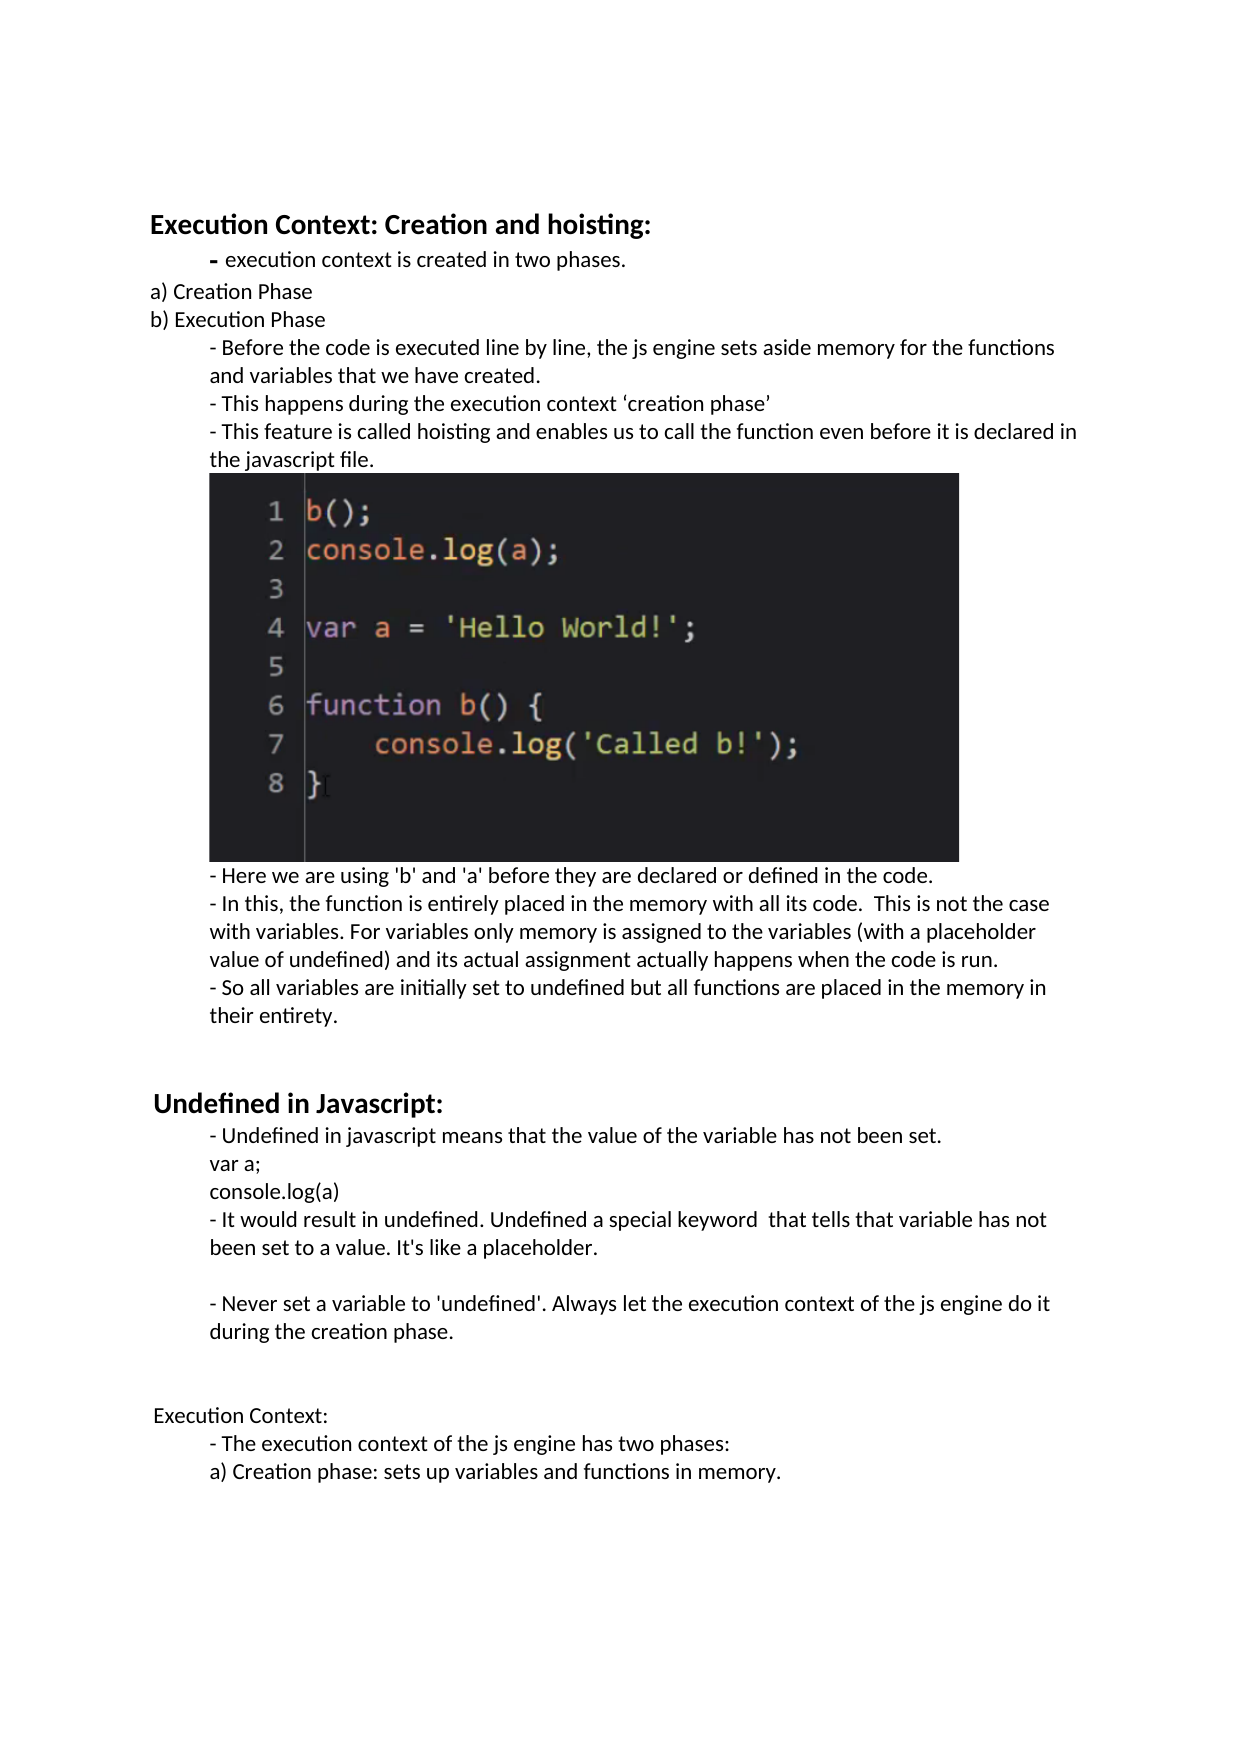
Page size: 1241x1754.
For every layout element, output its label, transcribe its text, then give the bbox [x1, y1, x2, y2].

text var a; [209, 1149, 1090, 1177]
list - Here we are using 'b' and 'a' before they are declared or defined in the code. [172, 861, 1090, 889]
list b) Execution Phase [150, 305, 1090, 333]
list - So all variables are initially set to undefined but all functions are placed in the memory in their entirety. [172, 973, 1090, 1029]
list - Before the code is executed line by line, the js engine sets aside memory for the functions and variables that we have created. [172, 333, 1090, 389]
text Undefined in Javascript: [153, 1085, 1090, 1121]
text console.log(a) [209, 1177, 1090, 1205]
list - This feature is called hoisting and enables us to call the function even before it is declared in the javascript file. [172, 417, 1090, 473]
text Execution Context: [153, 1401, 1090, 1429]
list a) Creation Phase [150, 277, 1090, 305]
list - Never set a variable to 'undefined'. Always let the execution context of the js engine do it during the creation phase. [172, 1289, 1090, 1345]
picture [209, 473, 960, 862]
list - Undefined in javascript means that the value of the variable has not been set. [172, 1121, 1090, 1149]
list - The execution context of the js engine has two phases: [172, 1429, 1090, 1457]
list - In this, the function is entirely placed in the memory with all its code. This is not the case with variables. For variables only memory is assigned to the variables (with a placeholder value of undefined) and its actual assignment actually happens when the code is run. [172, 889, 1090, 973]
list Execution Context: Creation and hoisting: [150, 206, 1090, 242]
list a) Creation phase: sets up variables and functions in memory. [172, 1457, 1090, 1485]
list - execution context is created in two phases. [150, 242, 1090, 277]
list - This happens during the execution context ‘creation phase’ [172, 389, 1090, 417]
text - It would result in undefined. Undefined a special keyword that tells that variable has not been set to a value. It's like a placeholder. [209, 1205, 1090, 1261]
